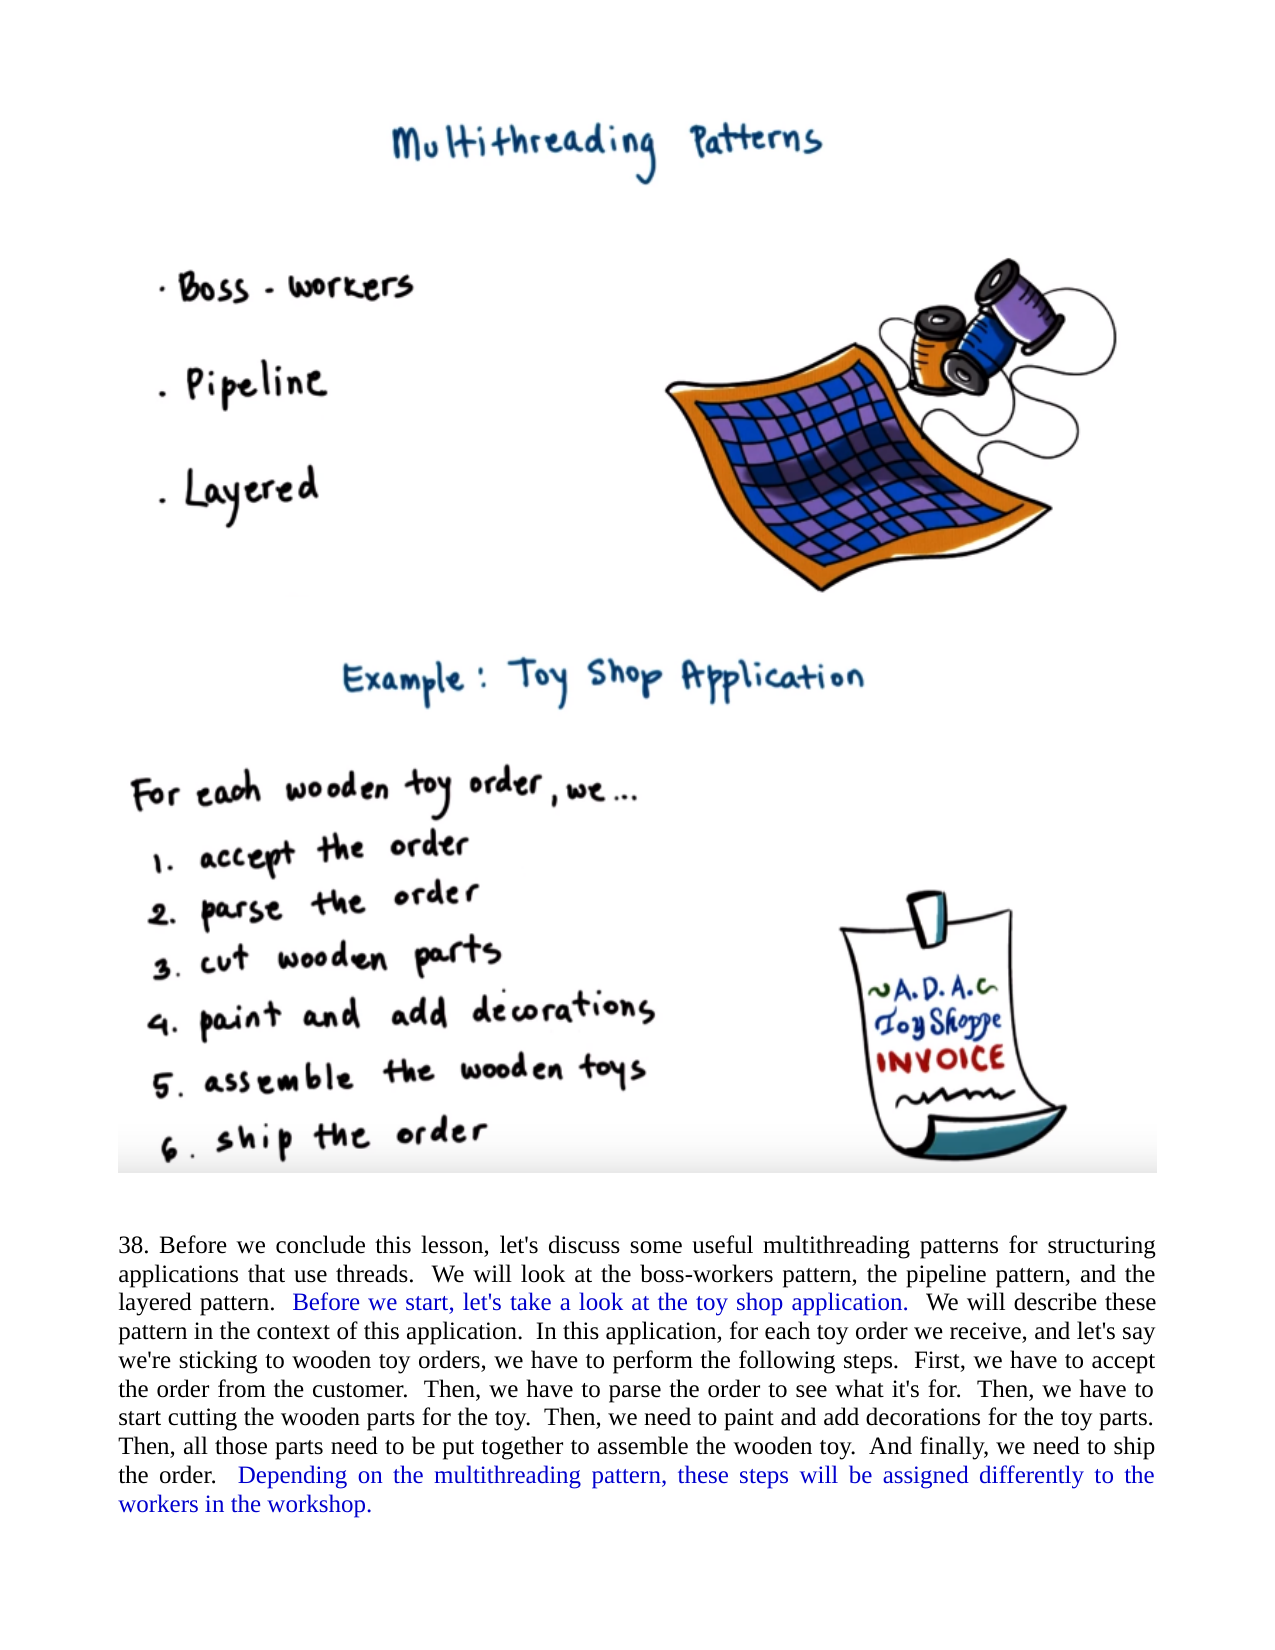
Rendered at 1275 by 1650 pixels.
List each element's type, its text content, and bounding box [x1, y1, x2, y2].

picture [118, 653, 1157, 1173]
text 38. Before we conclude this lesson, let's discuss some useful multithreading patterns for structuring applications that use threads. We will look at the boss-workers pattern, the pipeline pattern, and the layered pattern. Before we start, let's take a look at the toy shop application. We will describe these pattern in the context of this application. In this application, for each toy order we receive, and let's say we're sticking to wooden toy orders, we have to perform the following steps. First, we have to accept the order from the customer. Then, we have to parse the order to see what it's for. Then, we have to start cutting the wooden parts for the toy. Then, we need to paint and add decorations for the toy parts. Then, all those parts need to be put together to assemble the wooden toy. And finally, we need to ship the order. Depending on the multithreading pattern, these steps will be assigned differently to the workers in the workshop. [118, 1230, 1157, 1517]
picture [118, 118, 1157, 597]
